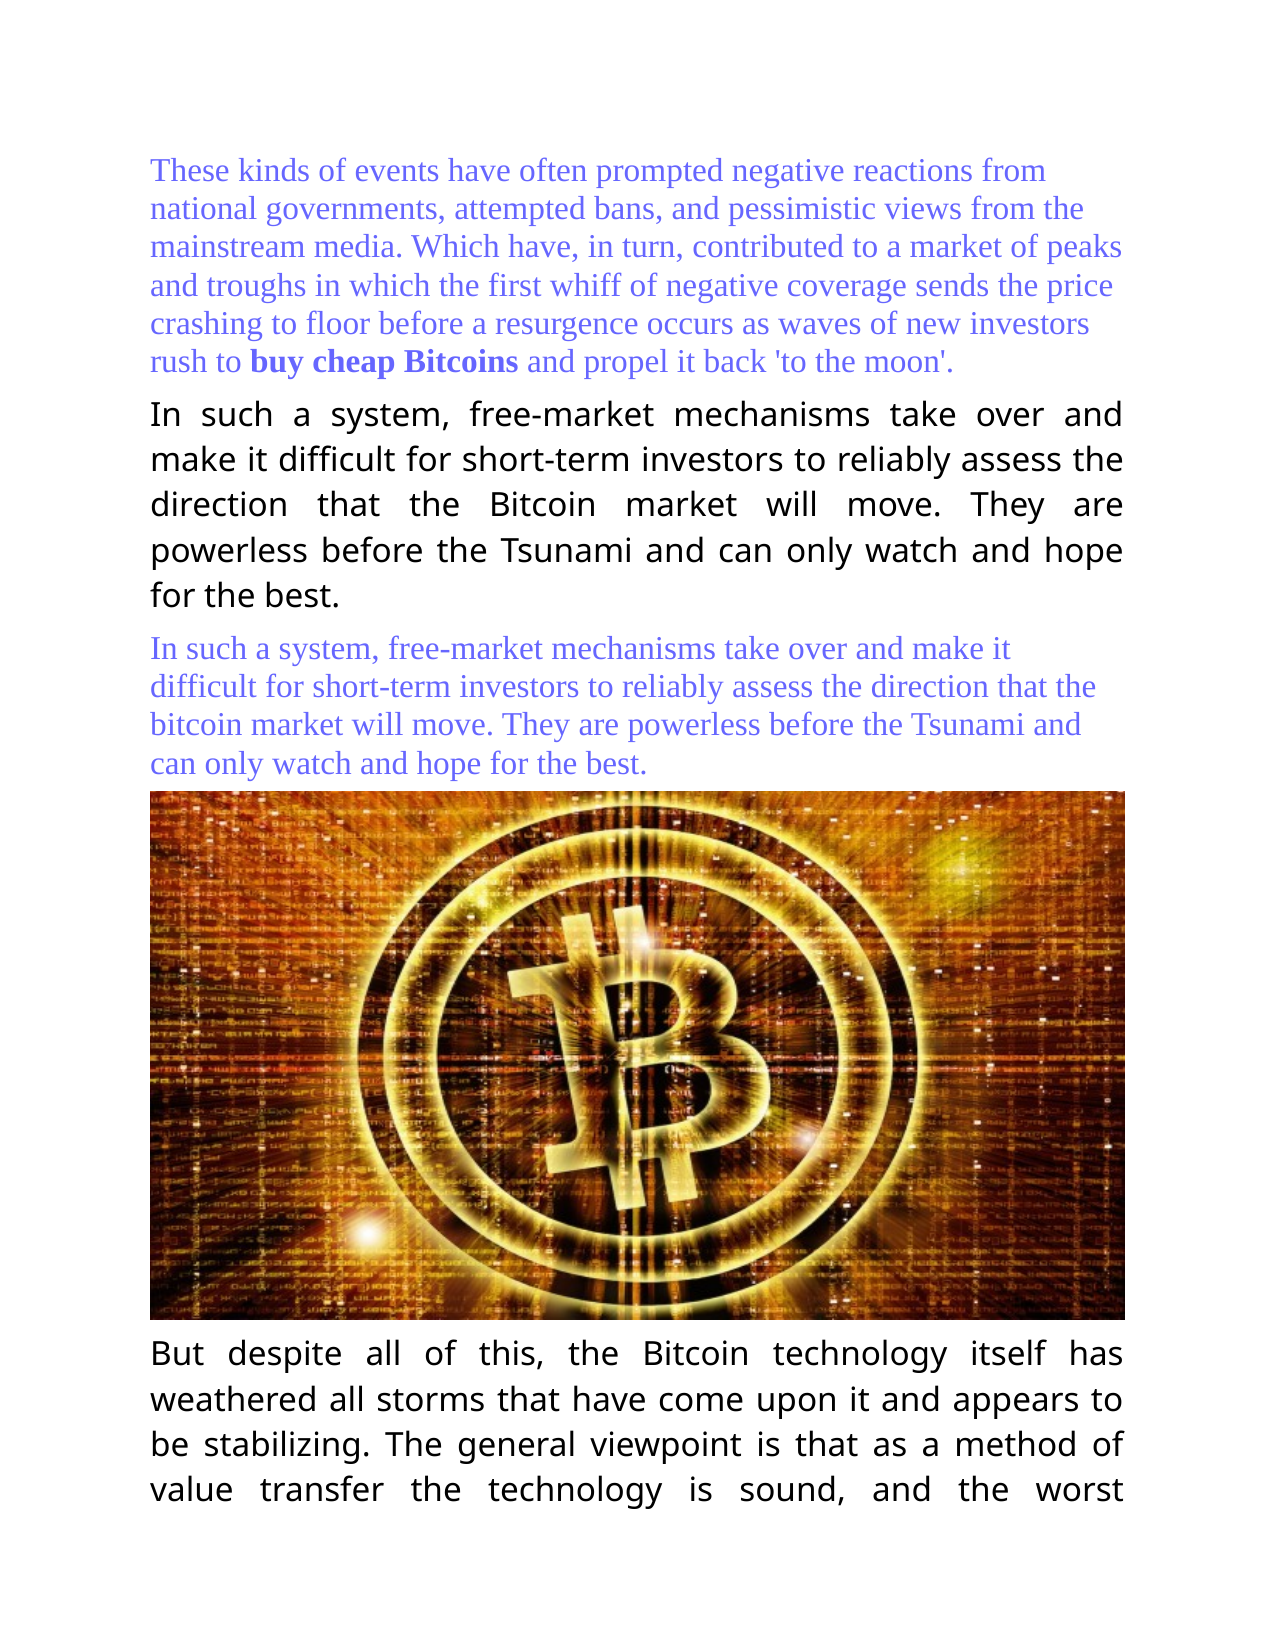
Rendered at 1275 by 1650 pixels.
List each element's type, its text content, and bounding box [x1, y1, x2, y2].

text In such a system, free-market mechanisms take over and make it difficult for short-term investors to reliably assess the direction that the Bitcoin market will move. They are powerless before the Tsunami and can only watch and hope for the best. [150, 390, 1125, 617]
text In such a system, free-market mechanisms take over and make it difficult for short-term investors to reliably assess the direction that the bitcoin market will move. They are powerless before the Tsunami and can only watch and hope for the best. [150, 628, 1125, 781]
text But despite all of this, the Bitcoin technology itself has weathered all storms that have come upon it and appears to be stabilizing. The general viewpoint is that as a method of value transfer the technology is sound, and the worst [150, 1330, 1125, 1512]
text These kinds of events have often prompted negative reactions from national governments, attempted bans, and pessimistic views from the mainstream media. Which have, in turn, contributed to a market of peaks and troughs in which the first whiff of negative coverage sends the price crashing to floor before a resurgence occurs as waves of new investors rush to buy cheap Bitcoins and propel it back 'to the moon'. [150, 150, 1125, 380]
picture [150, 791, 1125, 1320]
